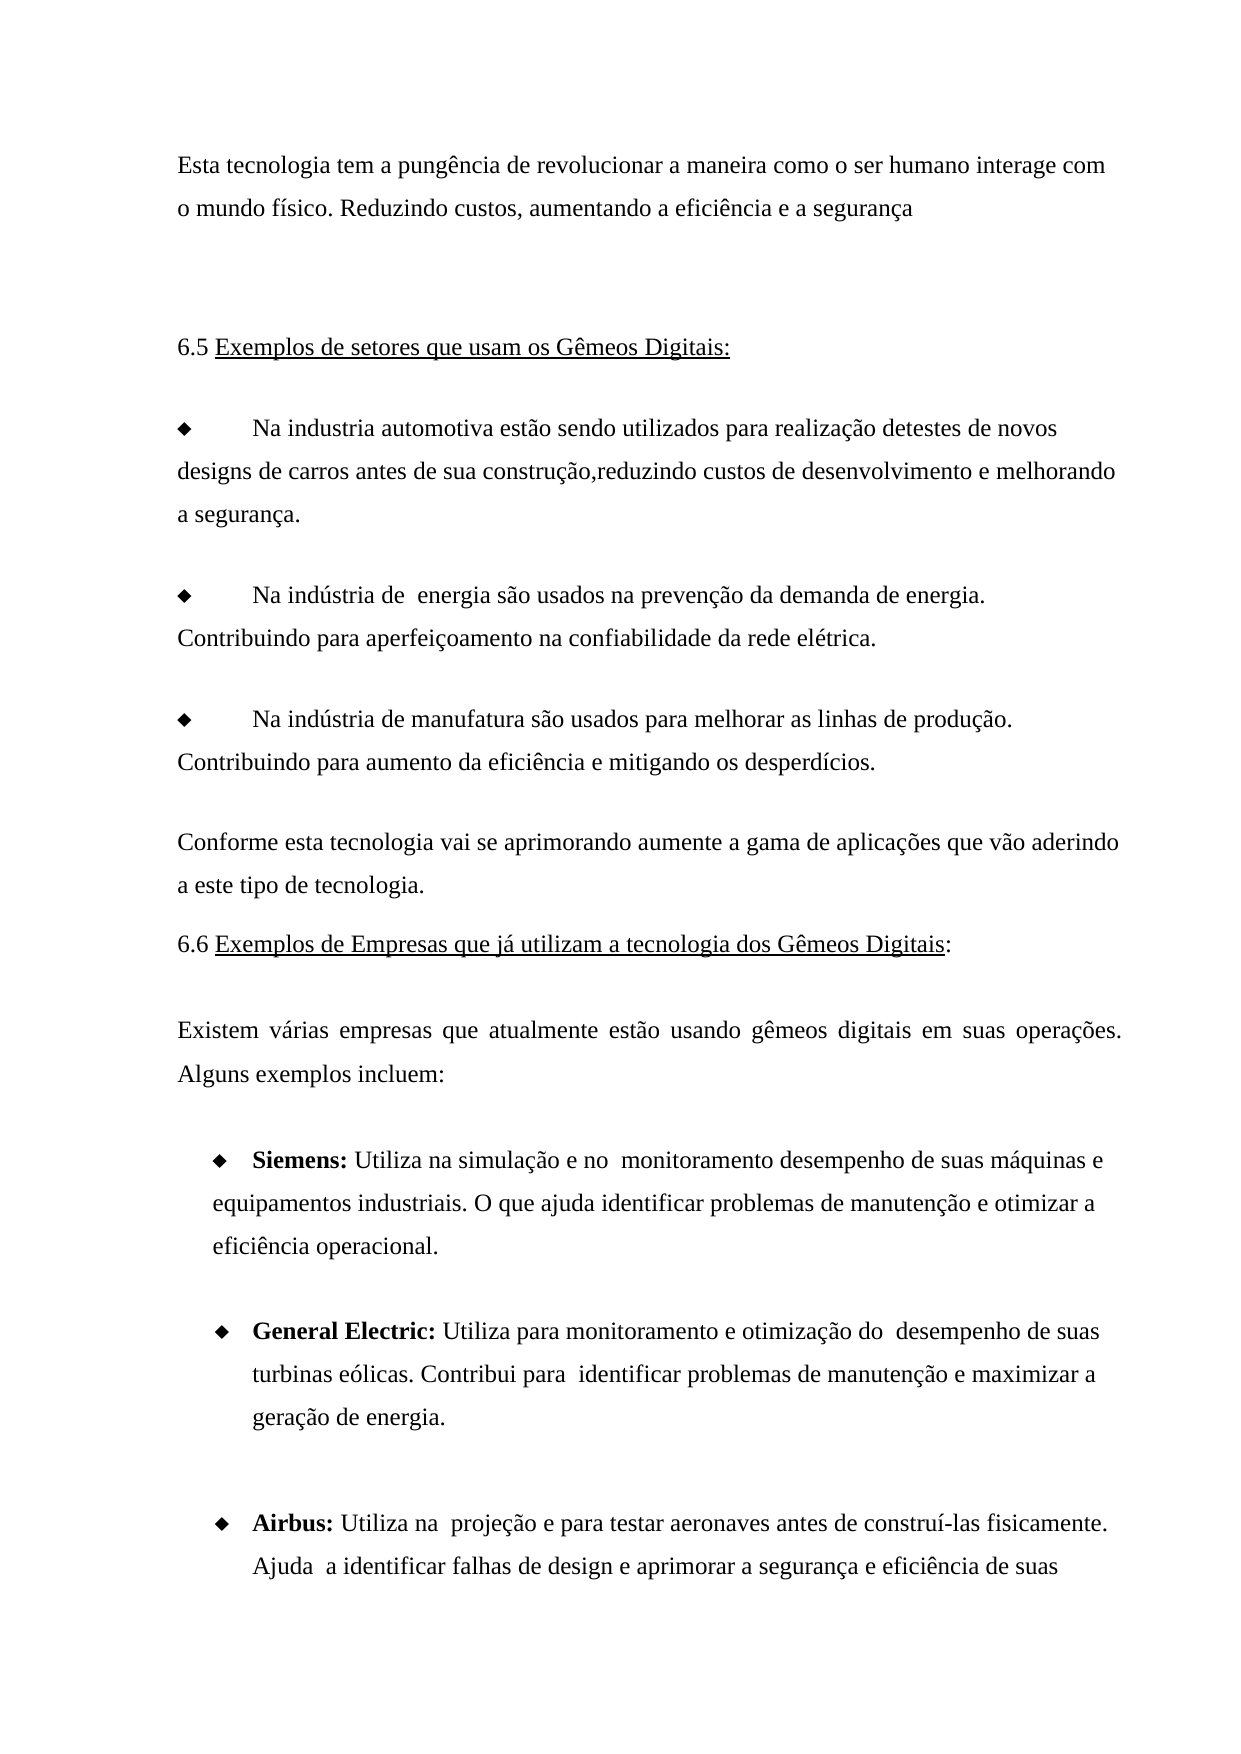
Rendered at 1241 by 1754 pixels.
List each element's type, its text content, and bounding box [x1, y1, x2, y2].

list General Electric: Utiliza para monitoramento e otimização do desempenho de suas turbinas eólicas. Contribui para identificar problemas de manutenção e maximizar a geração de energia. [214, 1316, 1123, 1473]
text Existem várias empresas que atualmente estão usando gêmeos digitais em suas operações. Alguns exemplos incluem: [177, 1016, 1123, 1087]
list Na indústria de energia são usados na prevenção da demanda de energia. Contribuindo para aperfeiçoamento na confiabilidade da rede elétrica. [177, 580, 1123, 652]
text Conforme esta tecnologia vai se aprimorando aumente a gama de aplicações que vão aderindo a este tipo de tecnologia. [177, 827, 1123, 899]
text 6.5 Exemplos de setores que usam os Gêmeos Digitais: [177, 332, 1123, 361]
list Siemens: Utiliza na simulação e no monitoramento desempenho de suas máquinas e equipamentos industriais. O que ajuda identificar problemas de manutenção e otimizar a eficiência operacional. [212, 1145, 1123, 1302]
list Na industria automotiva estão sendo utilizados para realização detestes de novos designs de carros antes de sua construção,reduzindo custos de desenvolvimento e melhorando a segurança. [177, 413, 1123, 528]
list Esta tecnologia tem a pungência de revolucionar a maneira como o ser humano interage com o mundo físico. Reduzindo custos, aumentando a eficiência e a segurança [177, 150, 1123, 222]
list Na indústria de manufatura são usados para melhorar as linhas de produção. Contribuindo para aumento da eficiência e mitigando os desperdícios. [177, 704, 1123, 776]
list Airbus: Utiliza na projeção e para testar aeronaves antes de construí-las fisicamente. Ajuda a identificar falhas de design e aprimorar a segurança e eficiência de suas [214, 1508, 1123, 1580]
text 6.6 Exemplos de Empresas que já utilizam a tecnologia dos Gêmeos Digitais: [177, 929, 1123, 958]
